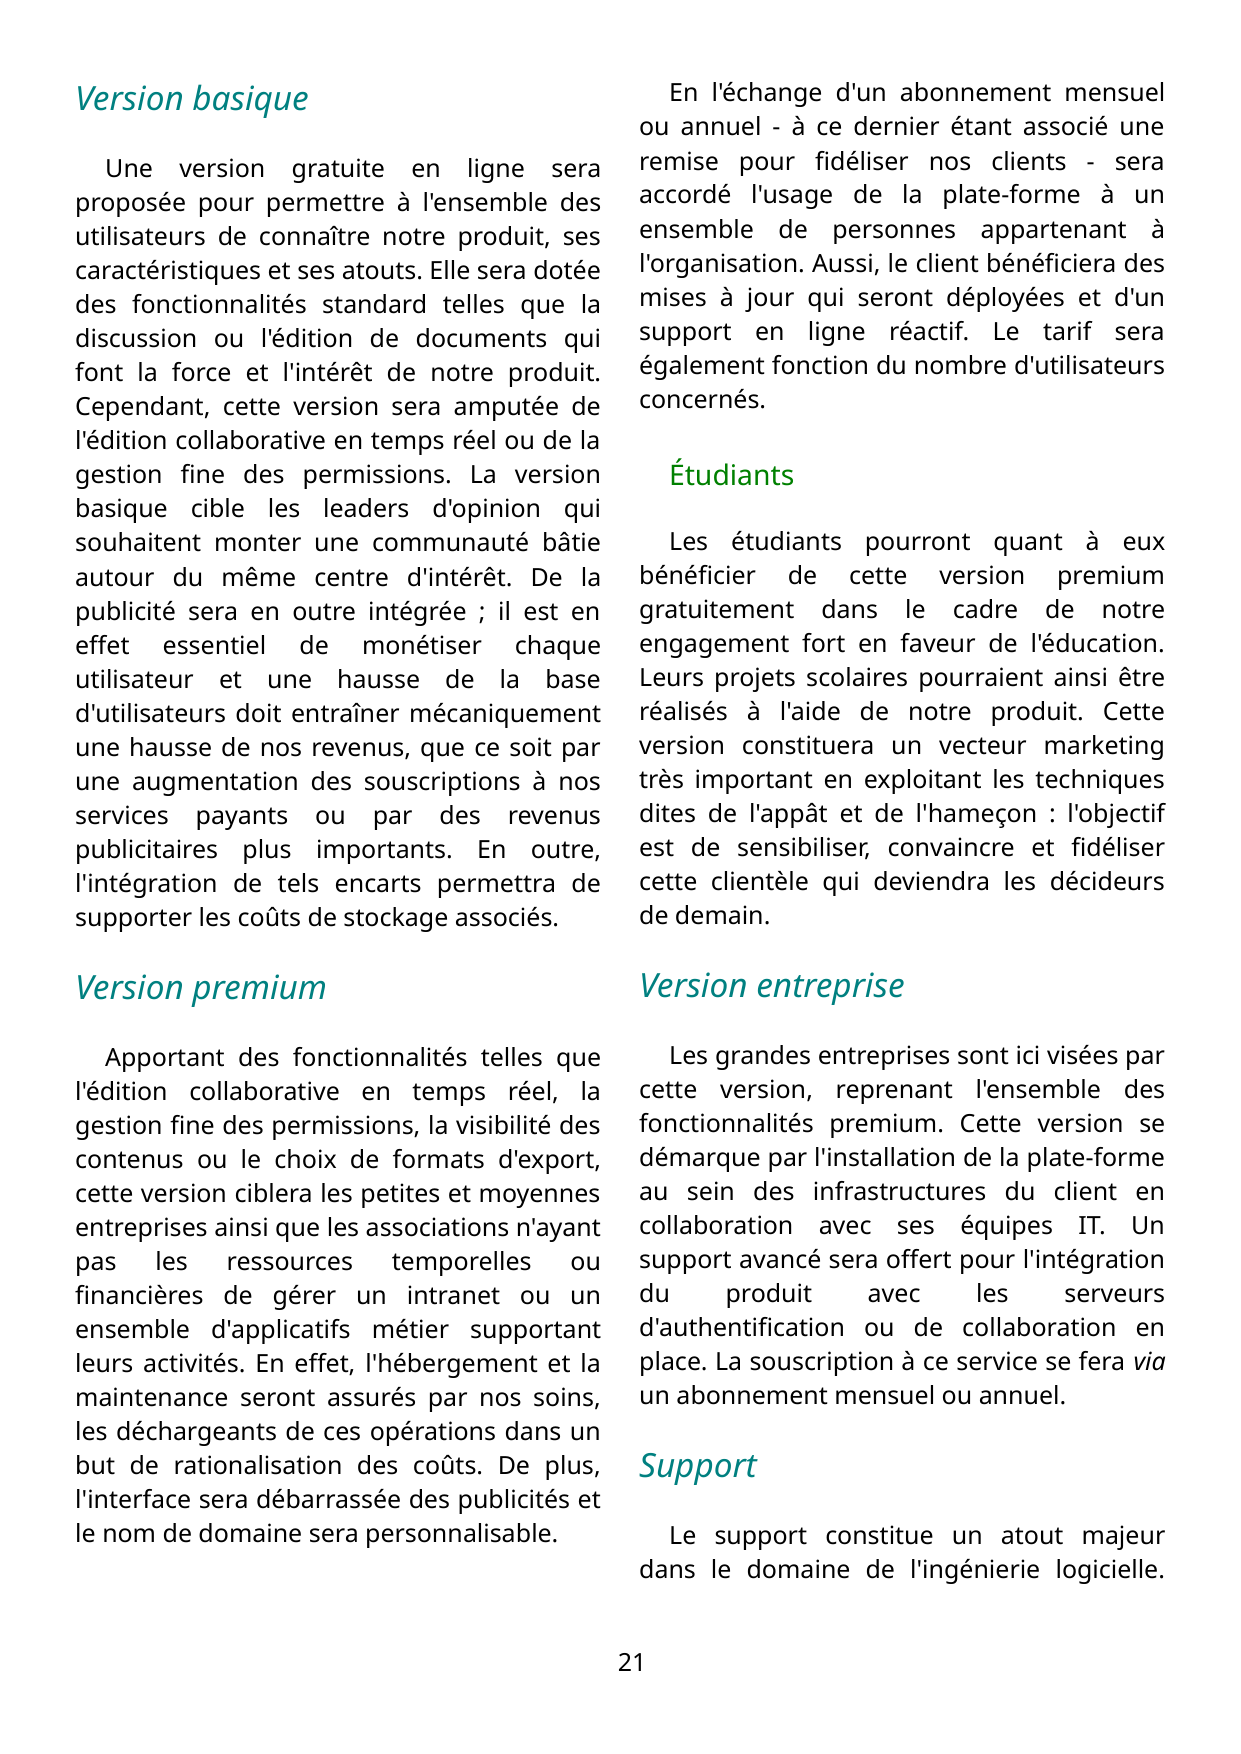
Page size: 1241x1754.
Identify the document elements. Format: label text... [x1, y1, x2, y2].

subtitle Étudiants [639, 454, 1166, 493]
text En l'échange d'un abonnement mensuel ou annuel - à ce dernier étant associé une remise pour fidéliser nos clients - sera accordé l'usage de la plate-forme à un ensemble de personnes appartenant à l'organisation. Aussi, le client bénéficiera des mises à jour qui seront déployées et d'un support en ligne réactif. Le tarif sera également fonction du nombre d'utilisateurs concernés. [639, 75, 1166, 416]
subtitle Version premium [75, 964, 601, 1009]
subtitle Support [639, 1442, 1166, 1487]
text Le support constitue un atout majeur dans le domaine de l'ingénierie logicielle. [639, 1517, 1166, 1586]
subtitle Version basique [75, 75, 601, 120]
subtitle Version entreprise [639, 962, 1166, 1007]
text Les étudiants pourront quant à eux bénéficier de cette version premium gratuitement dans le cadre de notre engagement fort en faveur de l'éducation. Leurs projets scolaires pourraient ainsi être réalisés à l'aide de notre produit. Cette version constituera un vecteur marketing très important en exploitant les techniques dites de l'appât et de l'hameçon : l'objectif est de sensibiliser, convaincre et fidéliser cette clientèle qui deviendra les décideurs de demain. [639, 523, 1166, 932]
text Les grandes entreprises sont ici visées par cette version, reprenant l'ensemble des fonctionnalités premium. Cette version se démarque par l'installation de la plate-forme au sein des infrastructures du client en collaboration avec ses équipes IT. Un support avancé sera offert pour l'intégration du produit avec les serveurs d'authentification ou de collaboration en place. La souscription à ce service se fera via un abonnement mensuel ou annuel. [639, 1037, 1166, 1412]
text Une version gratuite en ligne sera proposée pour permettre à l'ensemble des utilisateurs de connaître notre produit, ses caractéristiques et ses atouts. Elle sera dotée des fonctionnalités standard telles que la discussion ou l'édition de documents qui font la force et l'intérêt de notre produit. Cependant, cette version sera amputée de l'édition collaborative en temps réel ou de la gestion fine des permissions. La version basique cible les leaders d'opinion qui souhaitent monter une communauté bâtie autour du même centre d'intérêt. De la publicité sera en outre intégrée ; il est en effet essentiel de monétiser chaque utilisateur et une hausse de la base d'utilisateurs doit entraîner mécaniquement une hausse de nos revenus, que ce soit par une augmentation des souscriptions à nos services payants ou par des revenus publicitaires plus importants. En outre, l'intégration de tels encarts permettra de supporter les coûts de stockage associés. [75, 150, 601, 934]
text Apportant des fonctionnalités telles que l'édition collaborative en temps réel, la gestion fine des permissions, la visibilité des contenus ou le choix de formats d'export, cette version ciblera les petites et moyennes entreprises ainsi que les associations n'ayant pas les ressources temporelles ou financières de gérer un intranet ou un ensemble d'applicatifs métier supportant leurs activités. En effet, l'hébergement et la maintenance seront assurés par nos soins, les déchargeants de ces opérations dans un but de rationalisation des coûts. De plus, l'interface sera débarrassée des publicités et le nom de domaine sera personnalisable. [75, 1039, 601, 1550]
